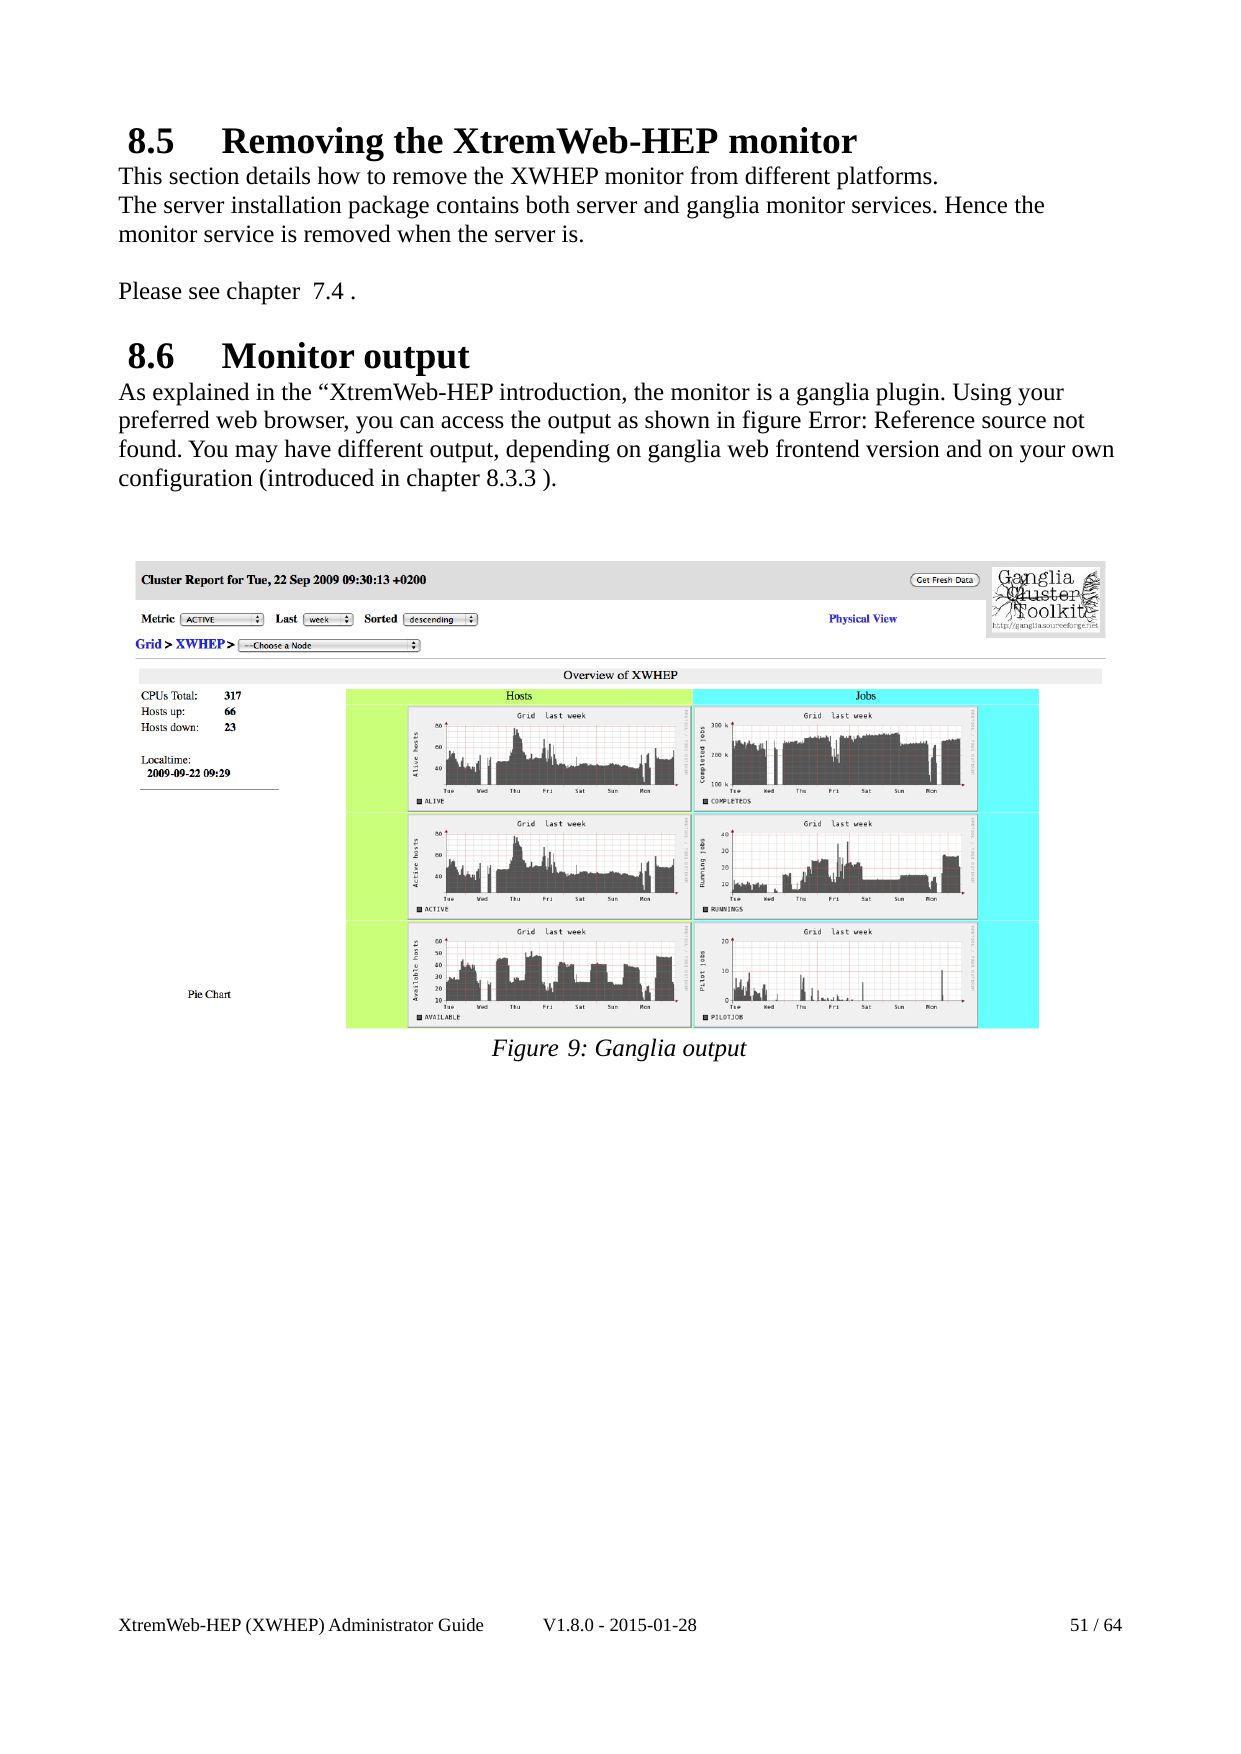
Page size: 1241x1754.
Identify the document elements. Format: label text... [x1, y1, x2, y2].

text The server installation package contains both server and ganglia monitor services. Hence the monitor service is removed when the server is. [118, 190, 1122, 247]
picture [133, 558, 1108, 1034]
text Please see chapter 7.4. [118, 276, 1122, 305]
text This section details how to remove the XWHEP monitor from different platforms. [118, 161, 1122, 190]
text As explained in the “XtremWeb-HEP introduction, the monitor is a ganglia plugin. Using your preferred web browser, you can access the output as shown in figure Error: Reference source not found. You may have different output, depending on ganglia web frontend version and on your own configuration (introduced in chapter8.3.3). [118, 377, 1122, 492]
subtitle Removing the XtremWeb-HEP monitor [118, 118, 1122, 161]
text Figure 9: Ganglia output [133, 1034, 1107, 1062]
subtitle Monitor output [118, 334, 1122, 377]
